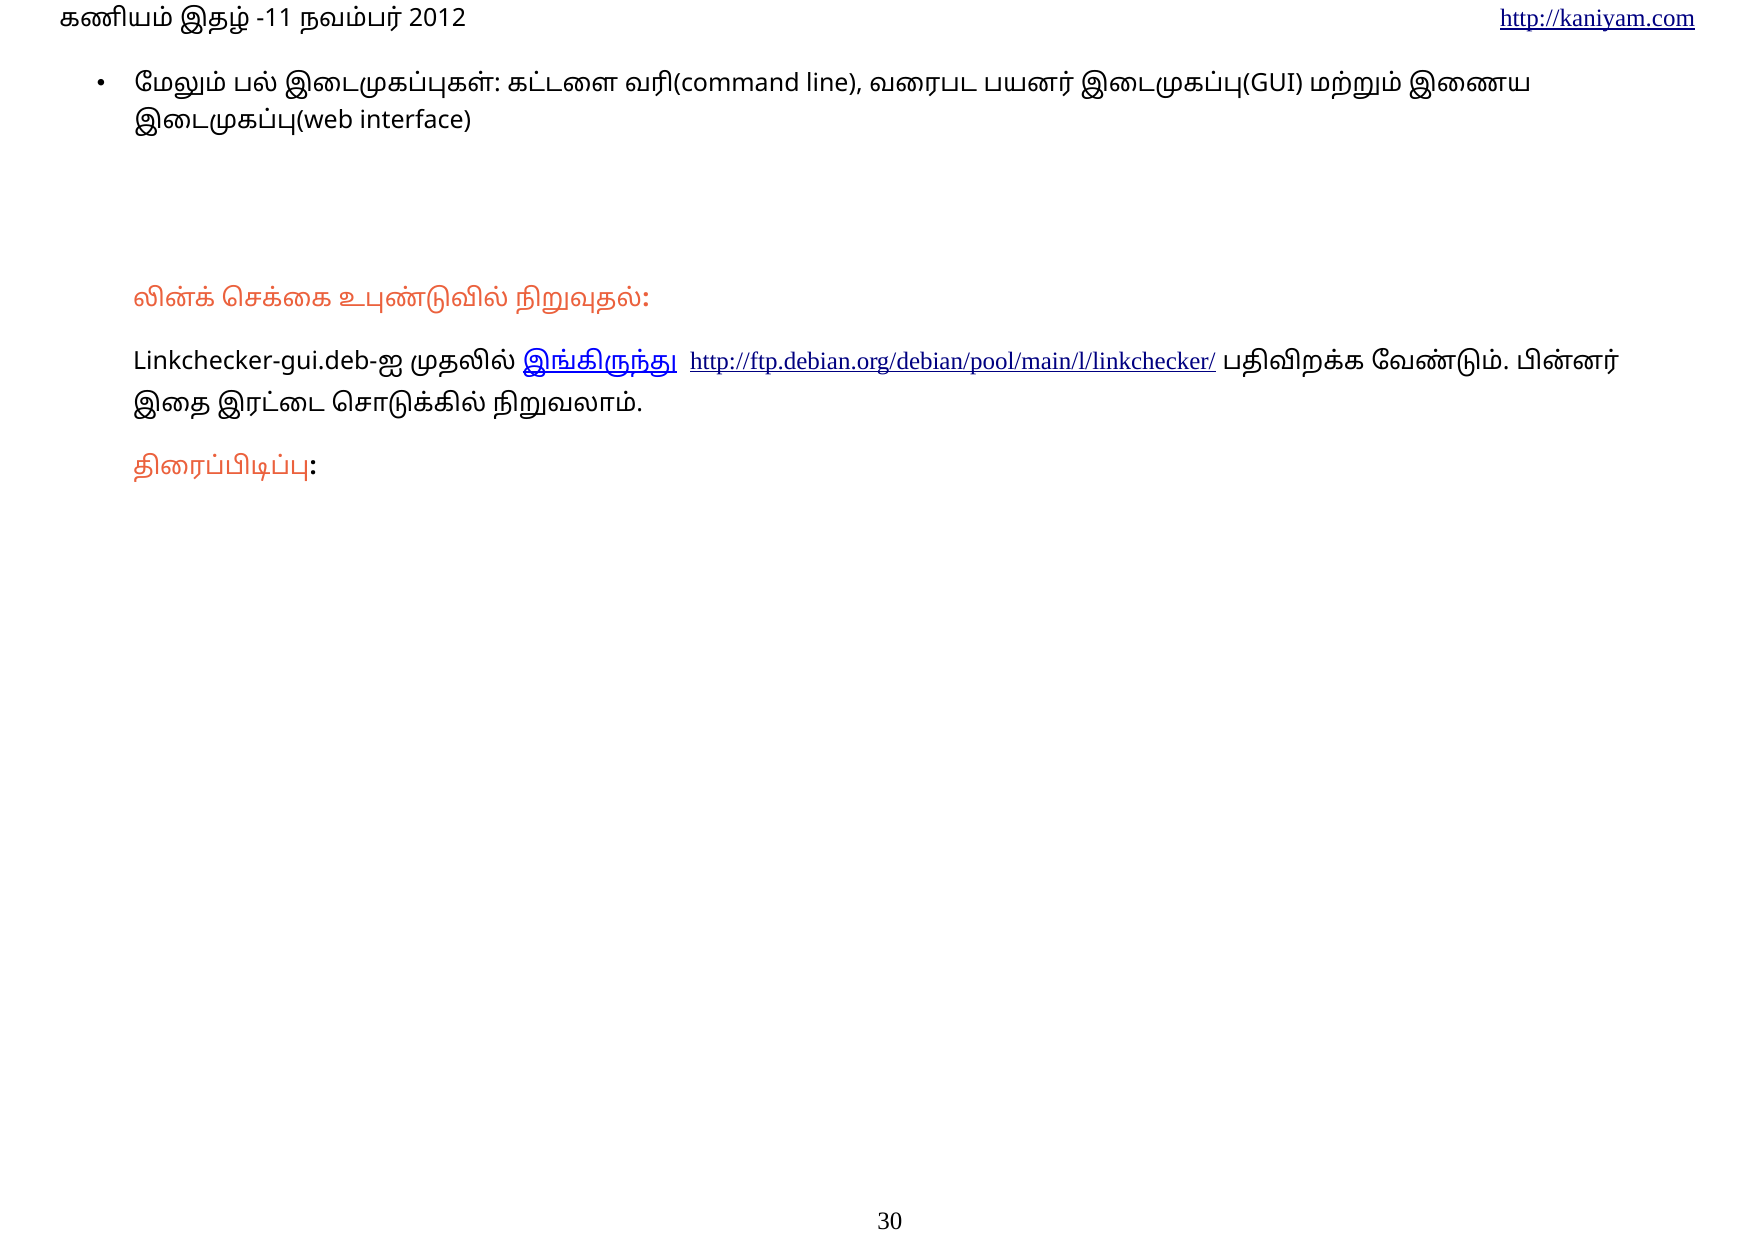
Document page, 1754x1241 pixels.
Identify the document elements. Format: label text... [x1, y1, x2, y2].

text Linkchecker-gui.deb-ஐ முதலில் இங்கிருந்து http://ftp.debian.org/debian/pool/main/l/linkchecker/ பதிவிறக்க வேண்டும். பின்னர் இதை இரட்டை சொடுக்கில் நிறுவலாம். [59, 342, 1695, 422]
text திரைப்பிடிப்பு: [59, 448, 1695, 485]
list மேலும் பல் இடைமுகப்புகள்: கட்டளை வரி(command line), வரைபட பயனர் இடைமுகப்பு(GUI) மற்றும் இணைய இடைமுகப்பு(web interface) [97, 64, 1695, 138]
text லின்க் செக்கை உபுண்டுவில் நிறுவுதல்: [59, 279, 1695, 316]
